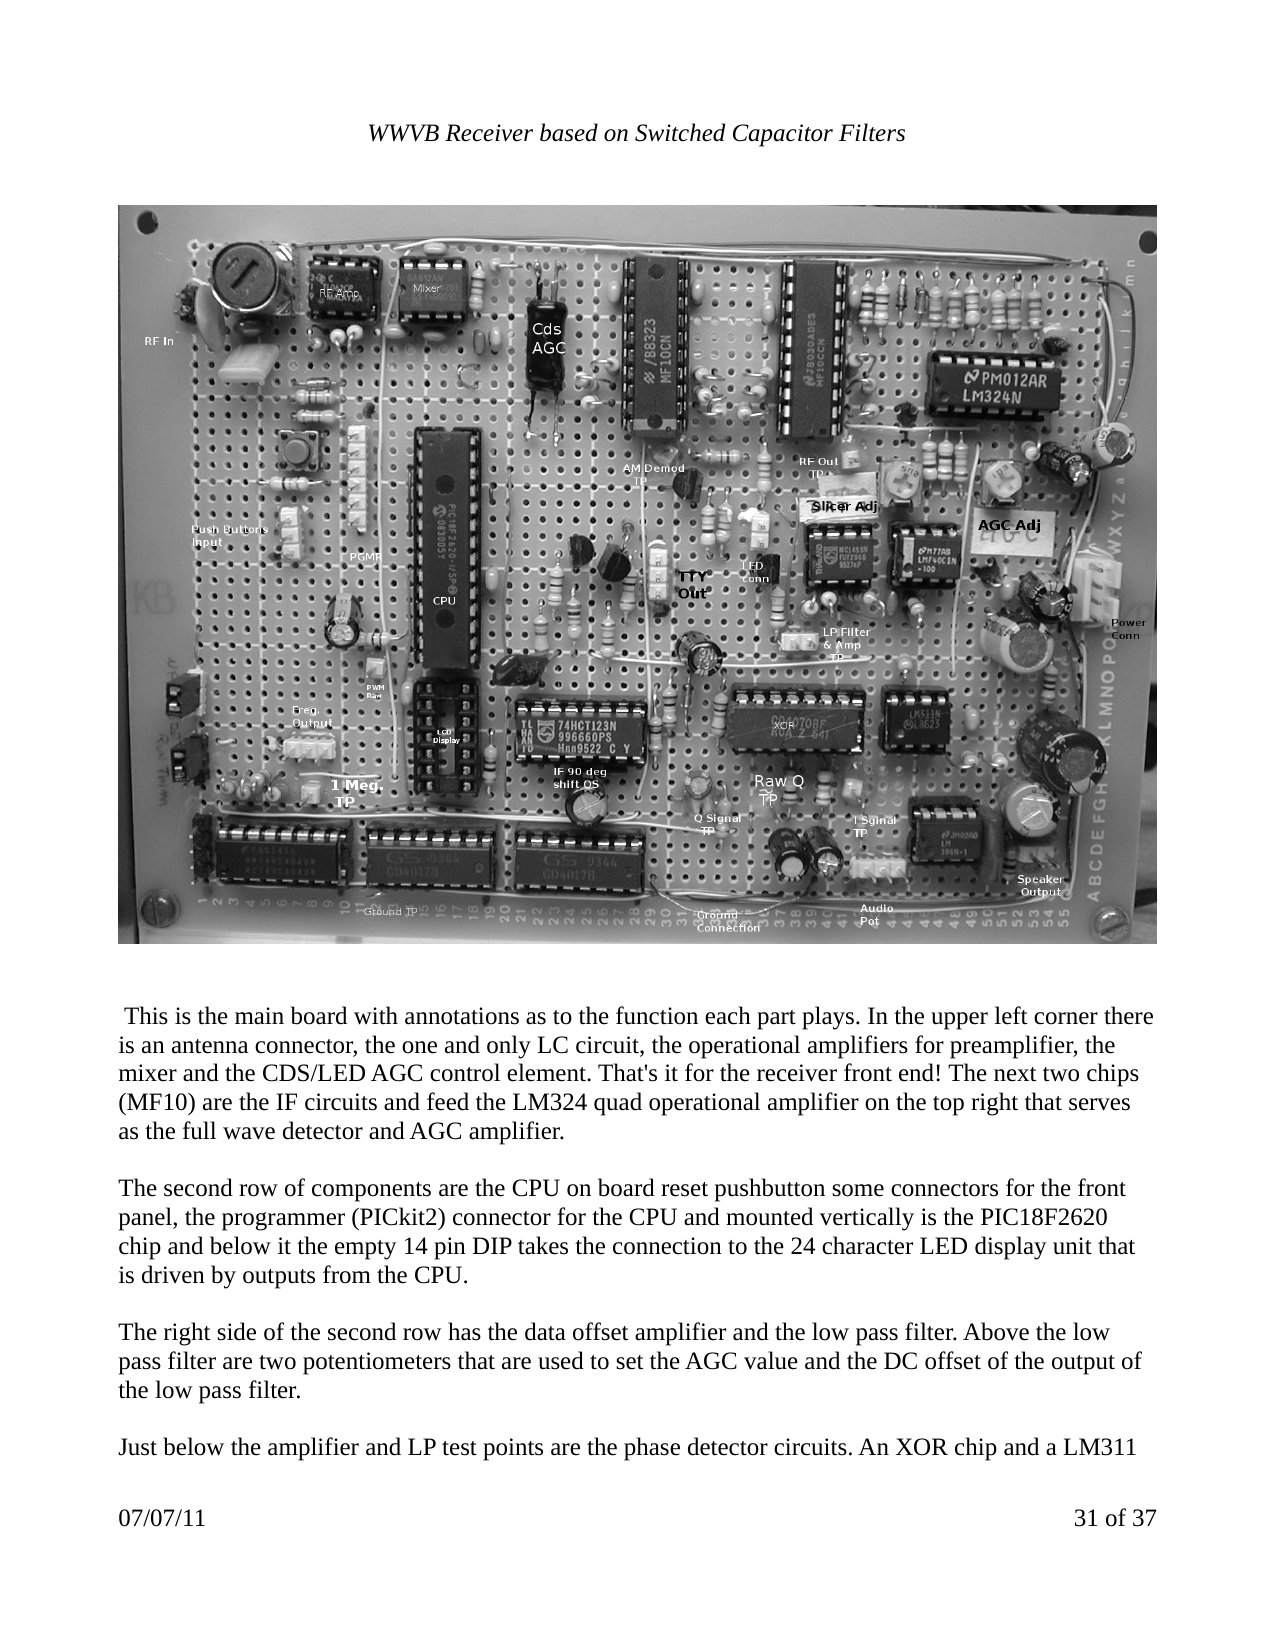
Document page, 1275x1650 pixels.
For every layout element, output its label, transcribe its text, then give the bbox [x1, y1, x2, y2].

text Just below the amplifier and LP test points are the phase detector circuits. An XOR chip and a LM311 [118, 1432, 1157, 1461]
text The second row of components are the CPU on board reset pushbutton some connectors for the front panel, the programmer (PICkit2) connector for the CPU and mounted vertically is the PIC18F2620 chip and below it the empty 14 pin DIP takes the connection to the 24 character LED display unit that is driven by outputs from the CPU. [118, 1173, 1157, 1288]
text This is the main board with annotations as to the function each part plays. In the upper left corner there is an antenna connector, the one and only LC circuit, the operational amplifiers for preamplifier, the mixer and the CDS/LED AGC control element. That's it for the receiver front end! The next two chips (MF10) are the IF circuits and feed the LM324 quad operational amplifier on the top right that serves as the full wave detector and AGC amplifier. [118, 1001, 1157, 1145]
text The right side of the second row has the data offset amplifier and the low pass filter. Above the low pass filter are two potentiometers that are used to set the AGC value and the DC offset of the output of the low pass filter. [118, 1317, 1157, 1403]
picture [118, 205, 1157, 944]
